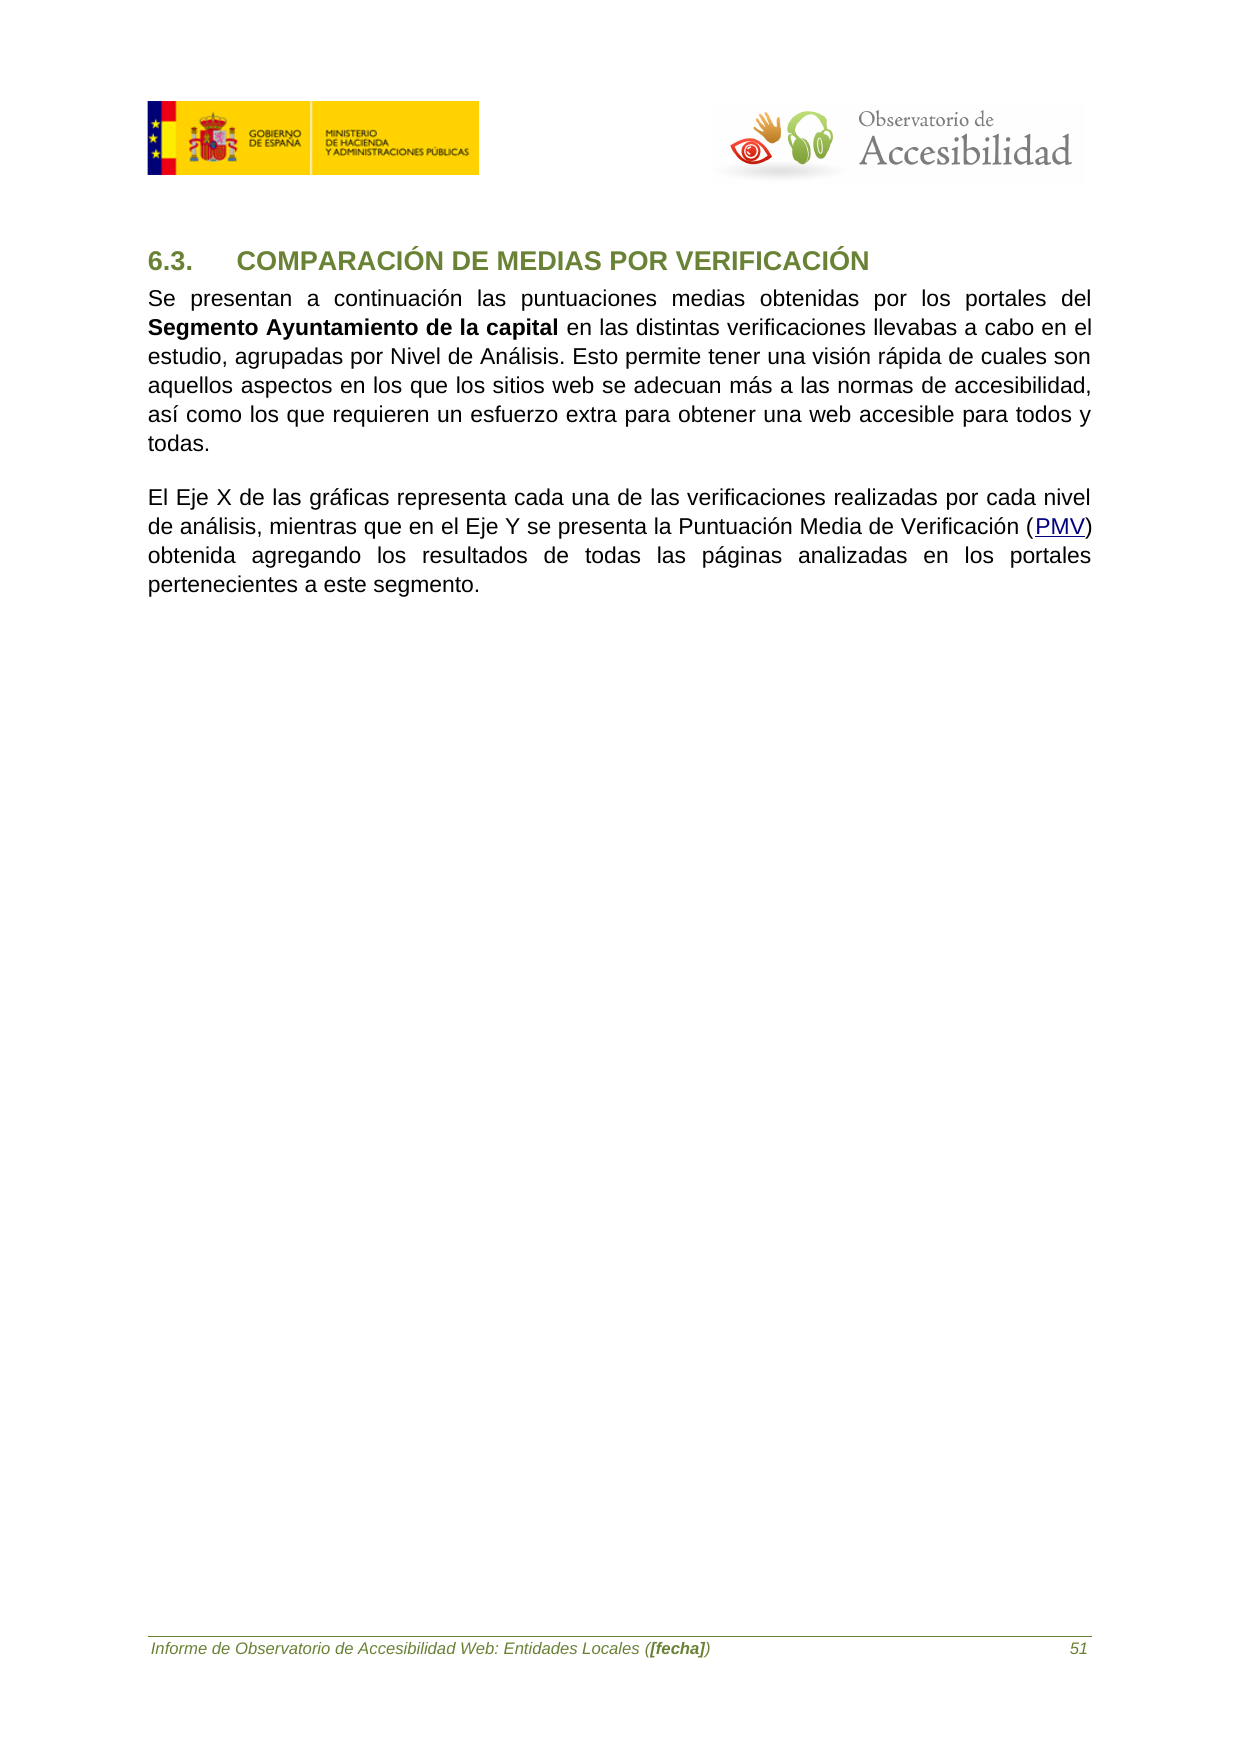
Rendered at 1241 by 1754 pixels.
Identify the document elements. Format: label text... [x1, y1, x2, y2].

subtitle Comparación de medias por verificación [148, 245, 1092, 276]
picture [147, 101, 479, 175]
text El Eje X de las gráficas representa cada una de las verificaciones realizadas por cada nivel de análisis, mientras que en el Eje Y se presenta la Puntuación Media de Verificación (PMV) obtenida agregando los resultados de todas las páginas analizadas en los portales pertenecientes a este segmento. [148, 484, 1092, 597]
picture [710, 102, 1086, 185]
text Se presentan a continuación las puntuaciones medias obtenidas por los portales del Segmento Ayuntamiento de la capital en las distintas verificaciones llevabas a cabo en el estudio, agrupadas por Nivel de Análisis. Esto permite tener una visión rápida de cuales son aquellos aspectos en los que los sitios web se adecuan más a las normas de accesibilidad, así como los que requieren un esfuerzo extra para obtener una web accesible para todos y todas. [148, 285, 1092, 456]
